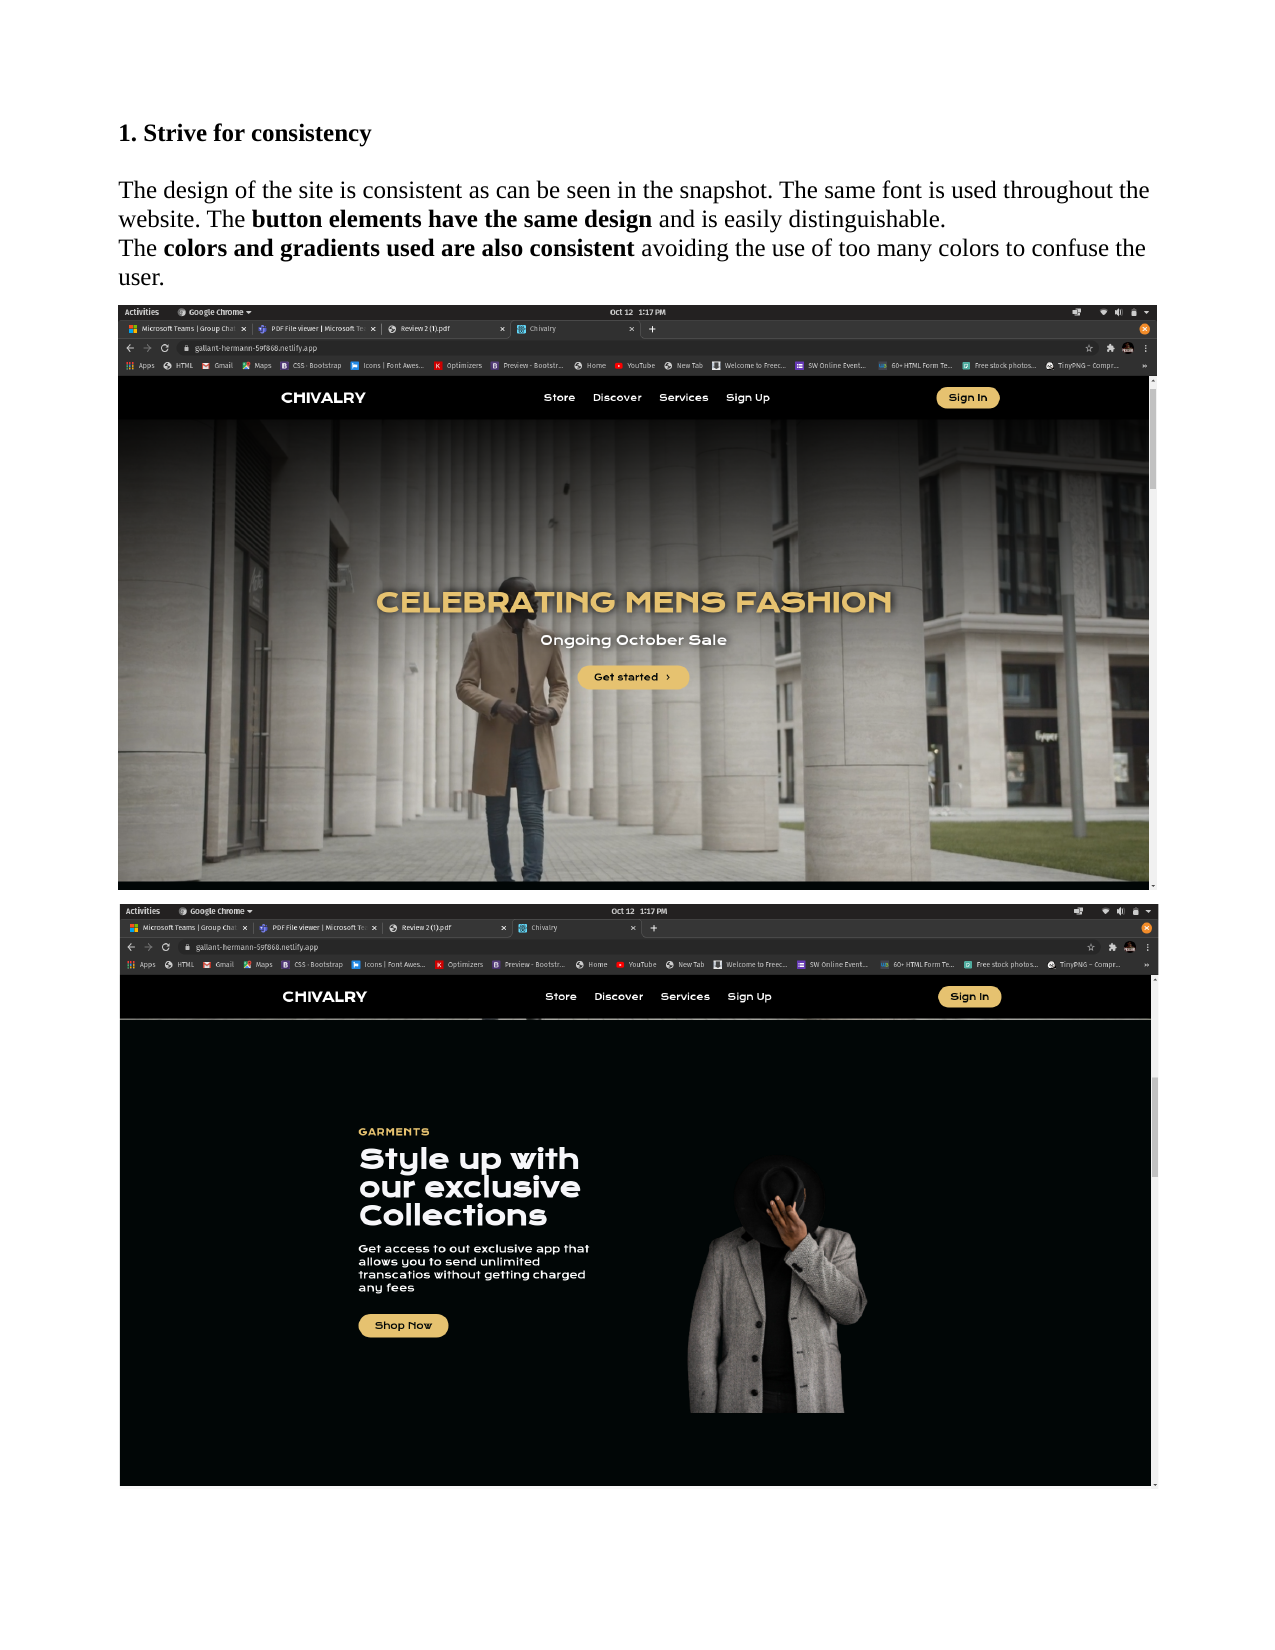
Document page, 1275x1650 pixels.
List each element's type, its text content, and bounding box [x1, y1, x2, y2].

picture [118, 305, 1157, 890]
picture [119, 904, 1159, 1489]
text The colors and gradients used are also consistent avoiding the use of too many colors to confuse the user. [118, 233, 1157, 291]
text 1. Strive for consistency [118, 118, 1157, 147]
text The design of the site is consistent as can be seen in the snapshot. The same font is used throughout the website. The button elements have the same design and is easily distinguishable. [118, 176, 1157, 233]
